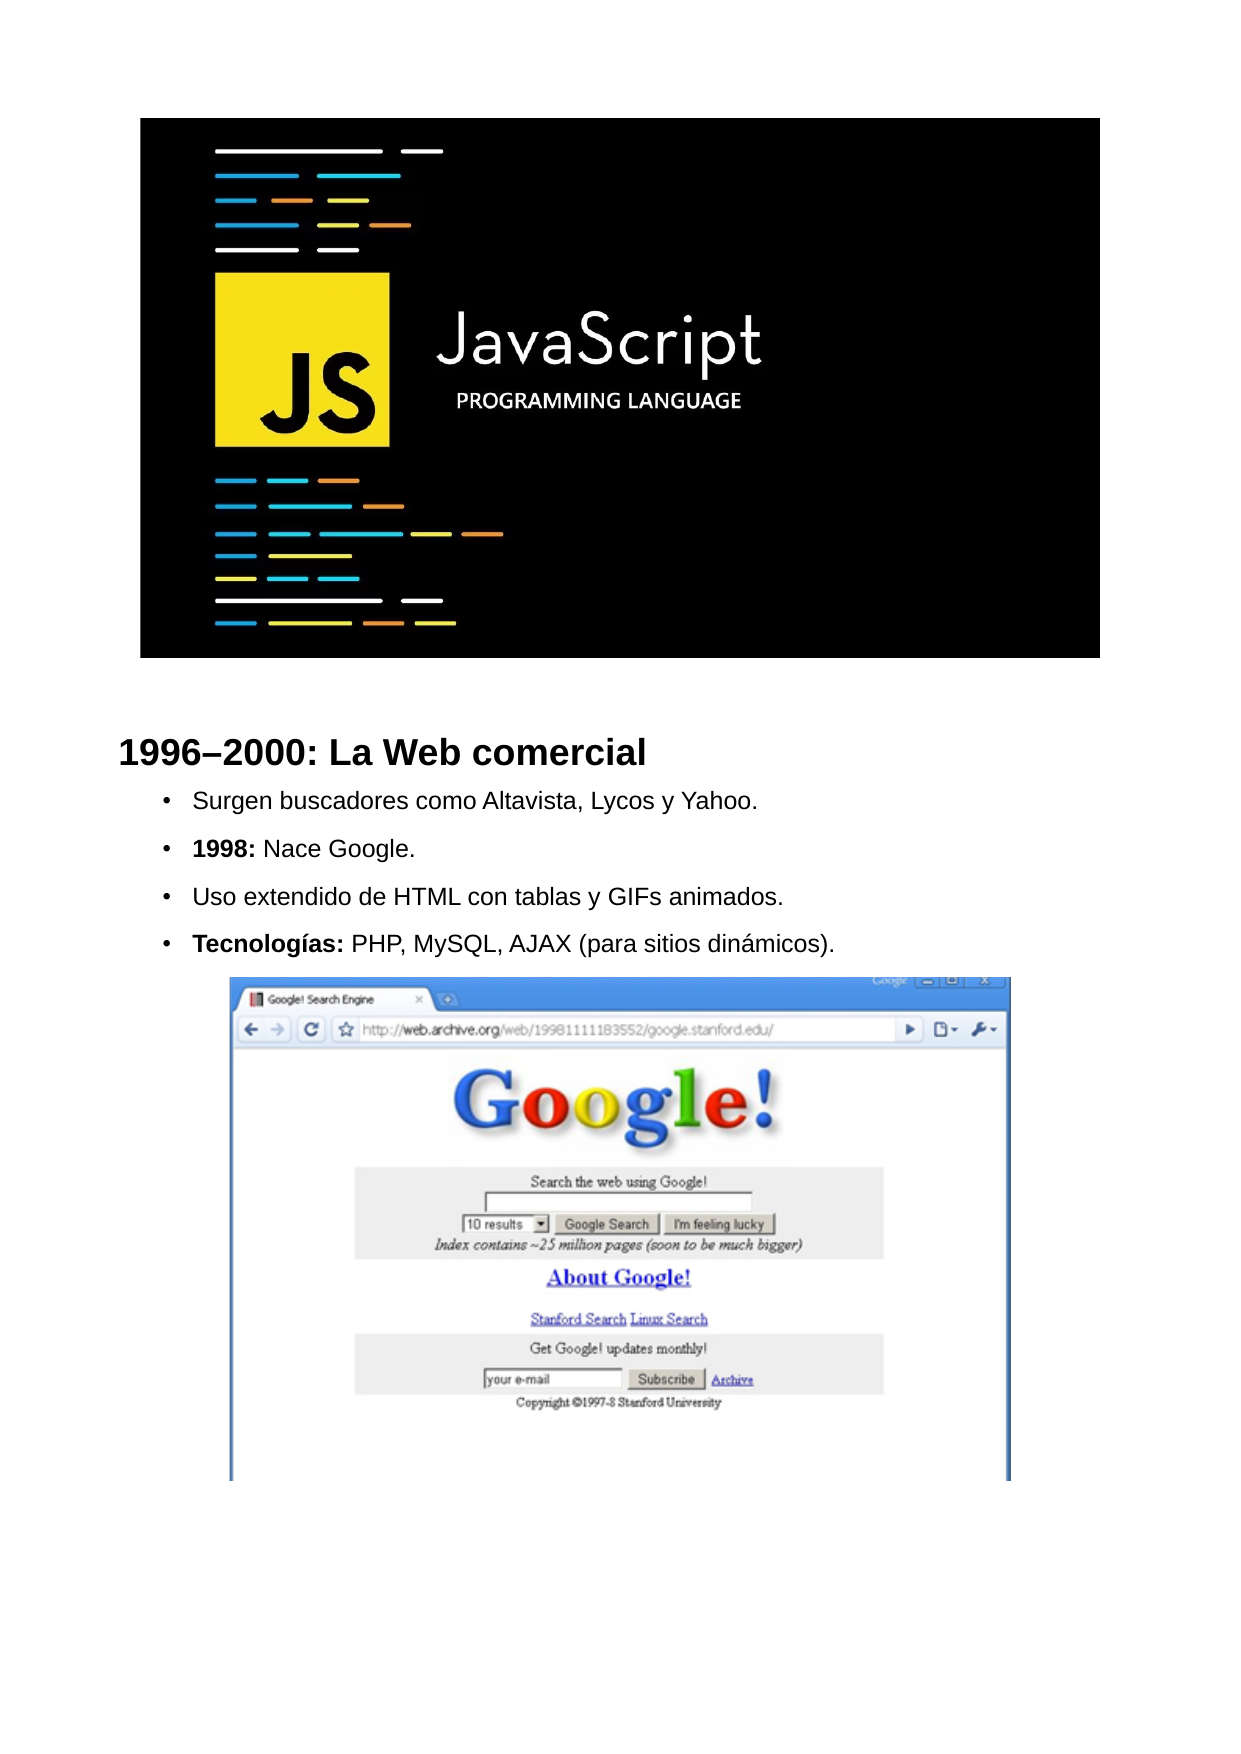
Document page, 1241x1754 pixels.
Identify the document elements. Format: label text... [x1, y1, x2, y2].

subtitle 1996–2000: La Web comercial [118, 731, 1122, 774]
list Tecnologías: PHP, MySQL, AJAX (para sitios dinámicos). [162, 929, 1122, 958]
picture [140, 118, 1100, 658]
picture [229, 977, 1011, 1481]
list Surgen buscadores como Altavista, Lycos y Yahoo. [162, 786, 1122, 815]
list 1998: Nace Google. [162, 834, 1122, 863]
list Uso extendido de HTML con tablas y GIFs animados. [162, 882, 1122, 910]
